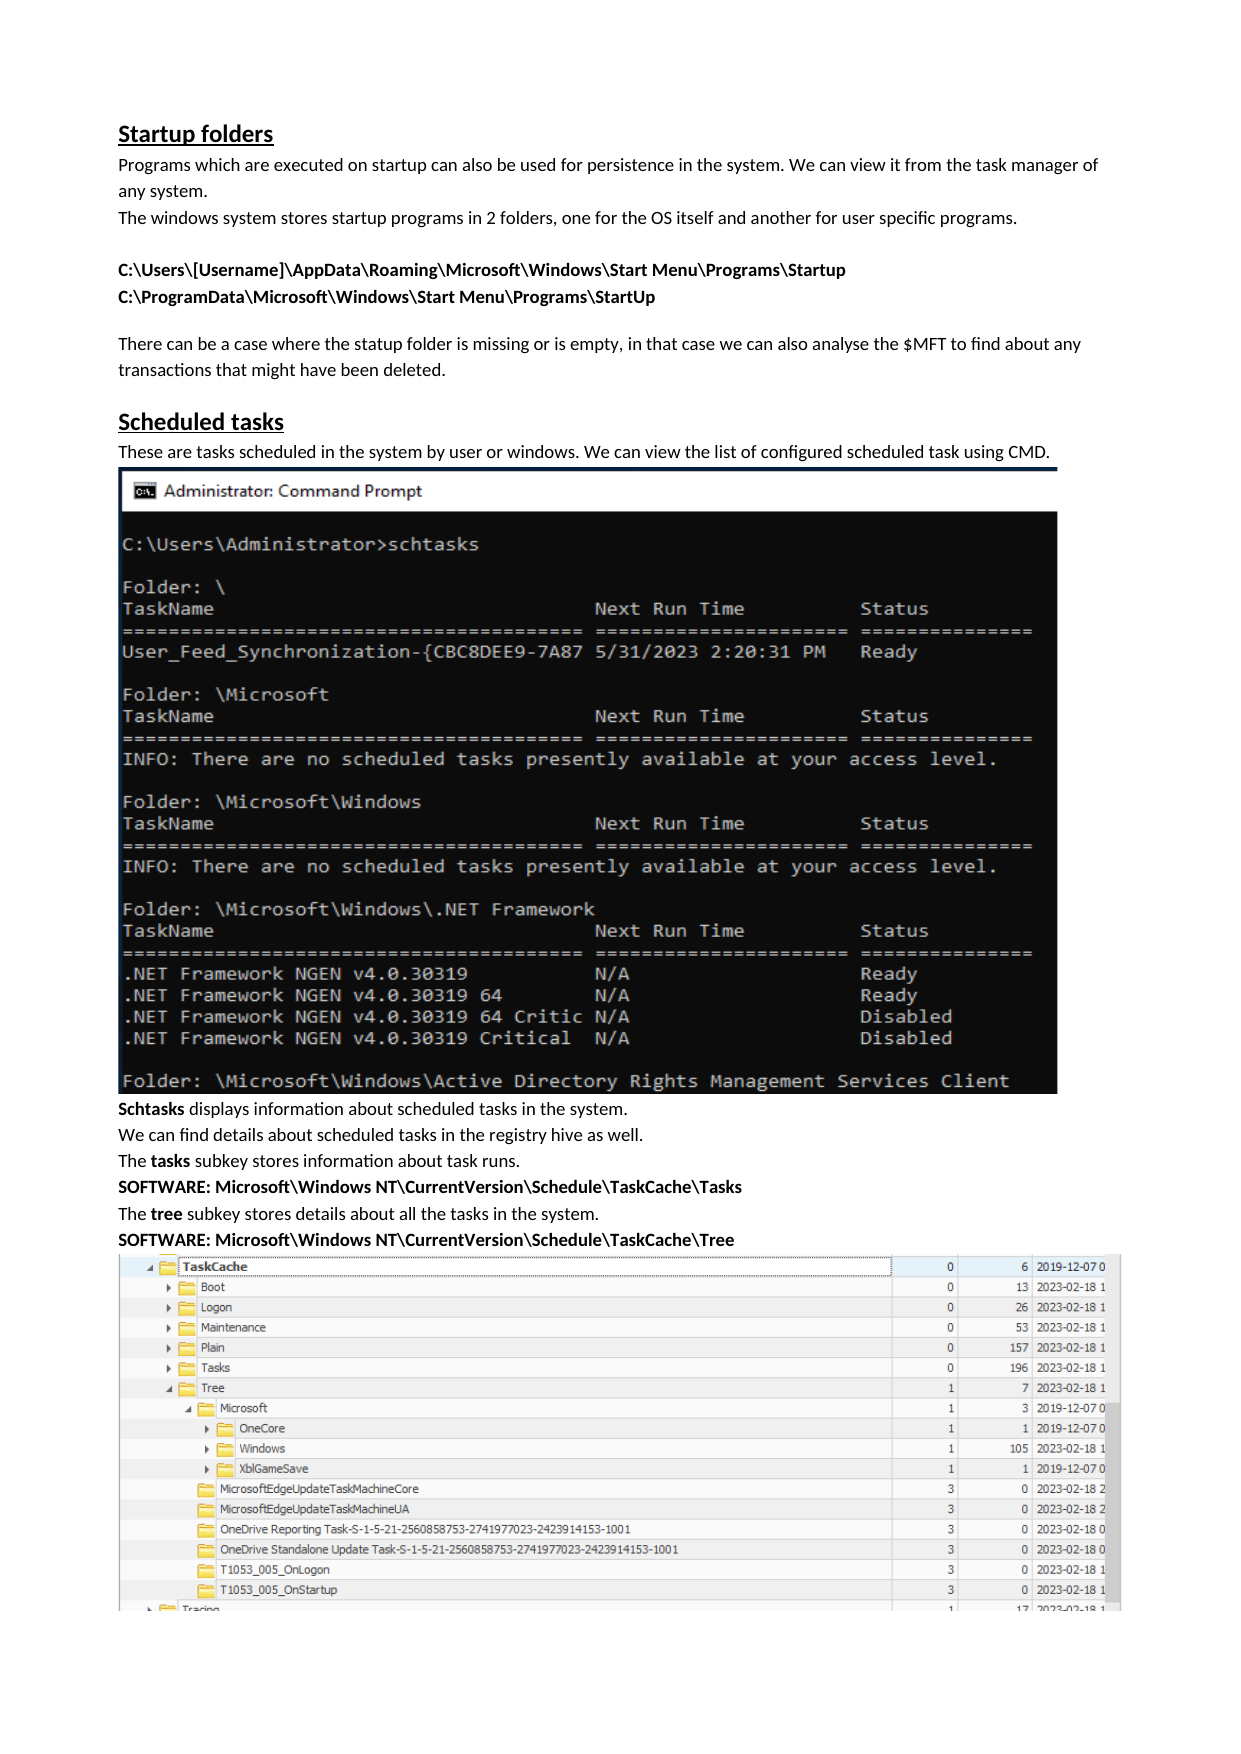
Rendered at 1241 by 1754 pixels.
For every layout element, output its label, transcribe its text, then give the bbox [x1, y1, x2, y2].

text Scheduled tasks [118, 406, 1122, 436]
text Startup folders [118, 118, 1122, 149]
text The windows system stores startup programs in 2 folders, one for the OS itself and another for user specific programs. [118, 206, 1122, 229]
text We can find details about scheduled tasks in the registry hive as well. [118, 1123, 1122, 1146]
text These are tasks scheduled in the system by user or windows. We can view the list of configured scheduled task using CMD. [118, 441, 1122, 463]
text Programs which are executed on startup can also be used for persistence in the system. We can view it from the task manager of any system. [118, 153, 1122, 202]
text There can be a case where the statup folder is missing or is empty, in that case we can also analyse the $MFT to find about any transactions that might have been deleted. [118, 332, 1122, 381]
picture [118, 1254, 1123, 1611]
picture [118, 467, 1058, 1094]
text The tree subkey stores details about all the tasks in the system. [118, 1202, 1122, 1225]
text SOFTWARE: Microsoft\Windows NT\CurrentVersion\Schedule\TaskCache\Tasks [118, 1176, 1122, 1199]
text The tasks subkey stores information about task runs. [118, 1149, 1122, 1172]
text SOFTWARE: Microsoft\Windows NT\CurrentVersion\Schedule\TaskCache\Tree [118, 1228, 1122, 1251]
text C:\Users\[Username]\AppData\Roaming\Microsoft\Windows\Start Menu\Programs\Startup C:\ProgramData\Microsoft\Windows\Start Menu\Programs\StartUp [118, 258, 1122, 308]
text Schtasks displays information about scheduled tasks in the system. [118, 467, 1122, 1119]
